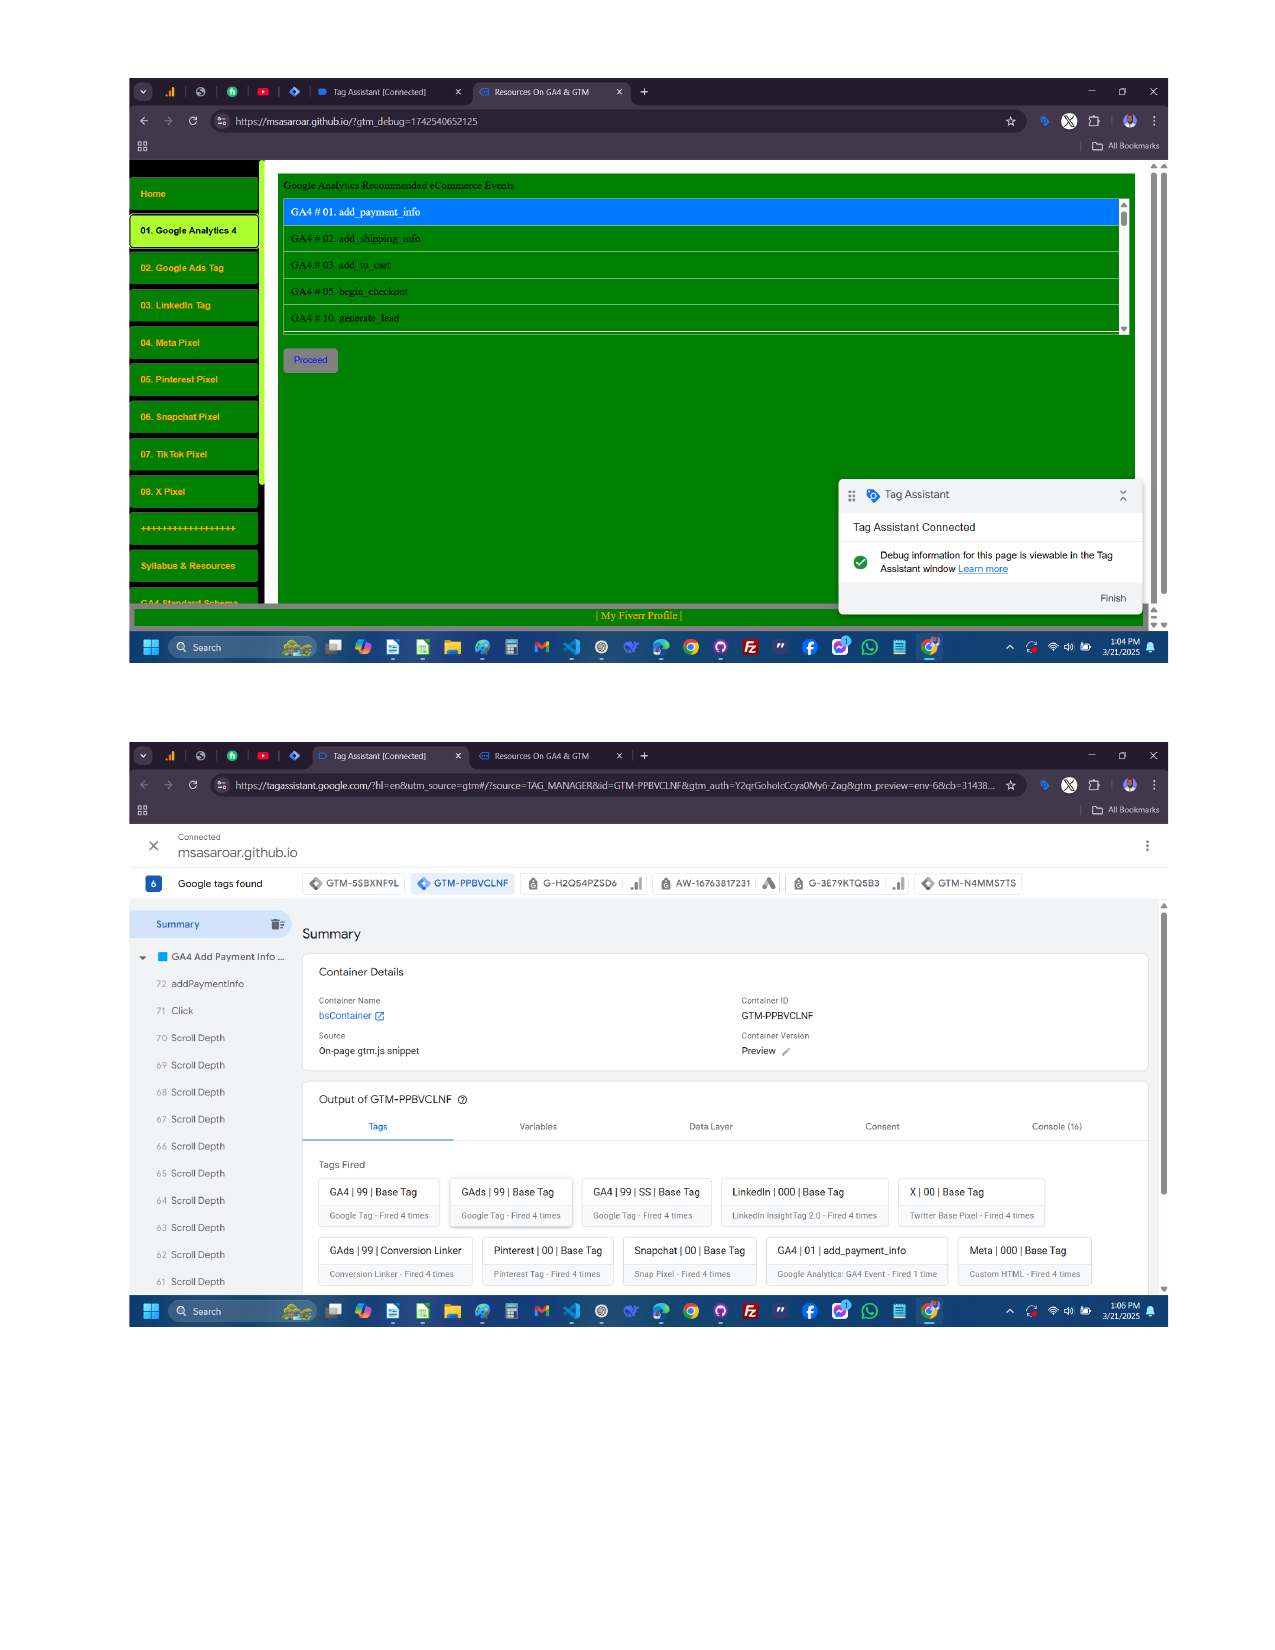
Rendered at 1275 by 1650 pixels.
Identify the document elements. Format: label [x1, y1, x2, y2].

picture [129, 78, 1169, 663]
picture [129, 742, 1169, 1327]
